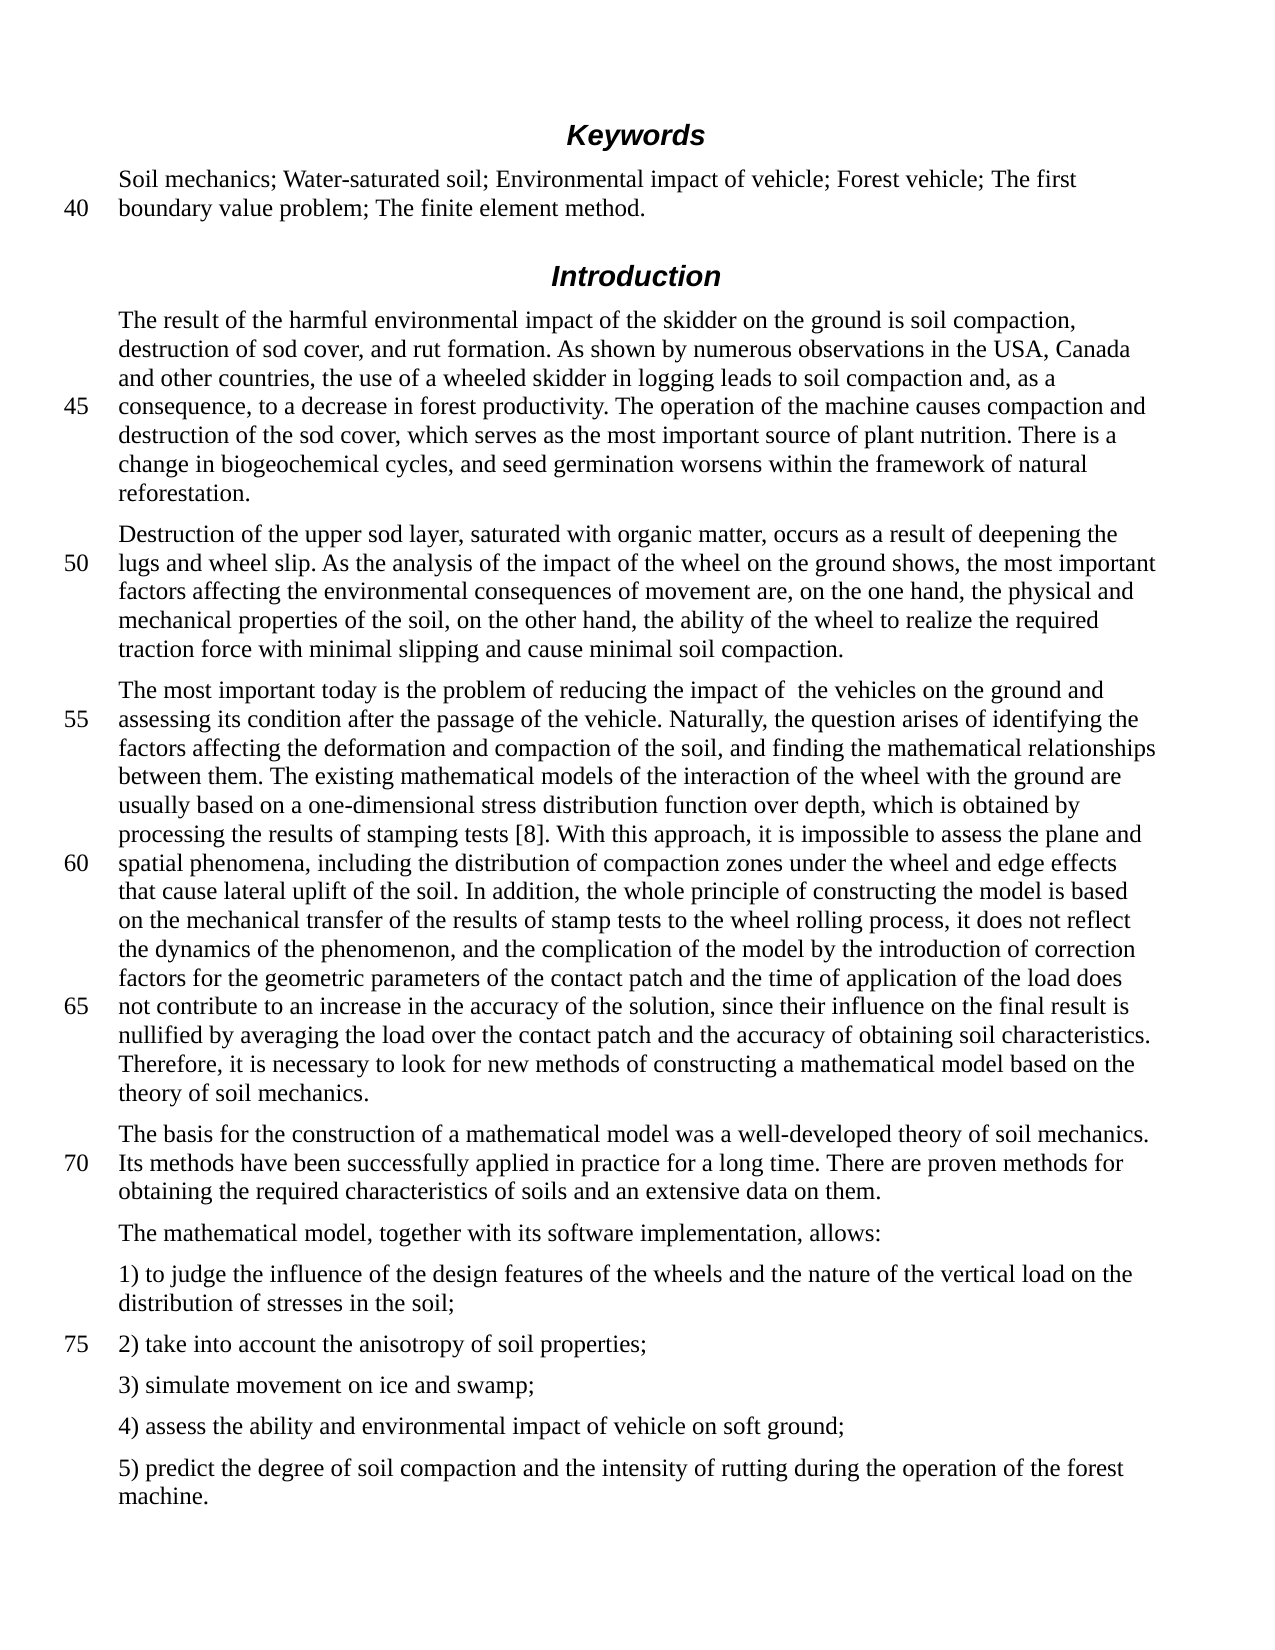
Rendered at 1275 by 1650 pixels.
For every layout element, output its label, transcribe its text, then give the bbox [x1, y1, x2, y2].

text The basis for the construction of a mathematical model was a well-developed theory of soil mechanics. Its methods have been successfully applied in practice for a long time. There are proven methods for obtaining the required characteristics of soils and an extensive data on them. [118, 1119, 1157, 1205]
text The result of the harmful environmental impact of the skidder on the ground is soil compaction, destruction of sod cover, and rut formation. As shown by numerous observations in the USA, Canada and other countries, the use of a wheeled skidder in logging leads to soil compaction and, as a consequence, to a decrease in forest productivity. The operation of the machine causes compaction and destruction of the sod cover, which serves as the most important source of plant nutrition. There is a change in biogeochemical cycles, and seed germination worsens within the framework of natural reforestation. [118, 305, 1157, 506]
text 2) take into account the anisotropy of soil properties; [118, 1329, 1157, 1358]
text 4) assess the ability and environmental impact of vehicle on soft ground; [118, 1411, 1157, 1440]
text The most important today is the problem of reducing the impact of the vehicles on the ground and assessing its condition after the passage of the vehicle. Naturally, the question arises of identifying the factors affecting the deformation and compaction of the soil, and finding the mathematical relationships between them. The existing mathematical models of the interaction of the wheel with the ground are usually based on a one-dimensional stress distribution function over depth, which is obtained by processing the results of stamping tests [8]. With this approach, it is impossible to assess the plane and spatial phenomena, including the distribution of compaction zones under the wheel and edge effects that cause lateral uplift of the soil. In addition, the whole principle of constructing the model is based on the mechanical transfer of the results of stamp tests to the wheel rolling process, it does not reflect the dynamics of the phenomenon, and the complication of the model by the introduction of correction factors for the geometric parameters of the contact patch and the time of application of the load does not contribute to an increase in the accuracy of the solution, since their influence on the final result is nullified by averaging the load over the contact patch and the accuracy of obtaining soil characteristics. Therefore, it is necessary to look for new methods of constructing a mathematical model based on the theory of soil mechanics. [118, 675, 1157, 1106]
text Soil mechanics; Water-saturated soil; Environmental impact of vehicle; Forest vehicle; The first boundary value problem; The finite element method. [118, 164, 1157, 222]
text 3) simulate movement on ice and swamp; [118, 1370, 1157, 1399]
text 1) to judge the influence of the design features of the wheels and the nature of the vertical load on the distribution of stresses in the soil; [118, 1259, 1157, 1316]
text Destruction of the upper sod layer, saturated with organic matter, occurs as a result of deepening the lugs and wheel slip. As the analysis of the impact of the wheel on the ground shows, the most important factors affecting the environmental consequences of movement are, on the one hand, the physical and mechanical properties of the soil, on the other hand, the ability of the wheel to realize the required traction force with minimal slipping and cause minimal soil compaction. [118, 519, 1157, 663]
subtitle Introduction [118, 259, 1157, 293]
text The mathematical model, together with its software implementation, allows: [118, 1218, 1157, 1246]
subtitle Keywords [118, 118, 1157, 152]
text 5) predict the degree of soil compaction and the intensity of rutting during the operation of the forest machine. [118, 1453, 1157, 1510]
